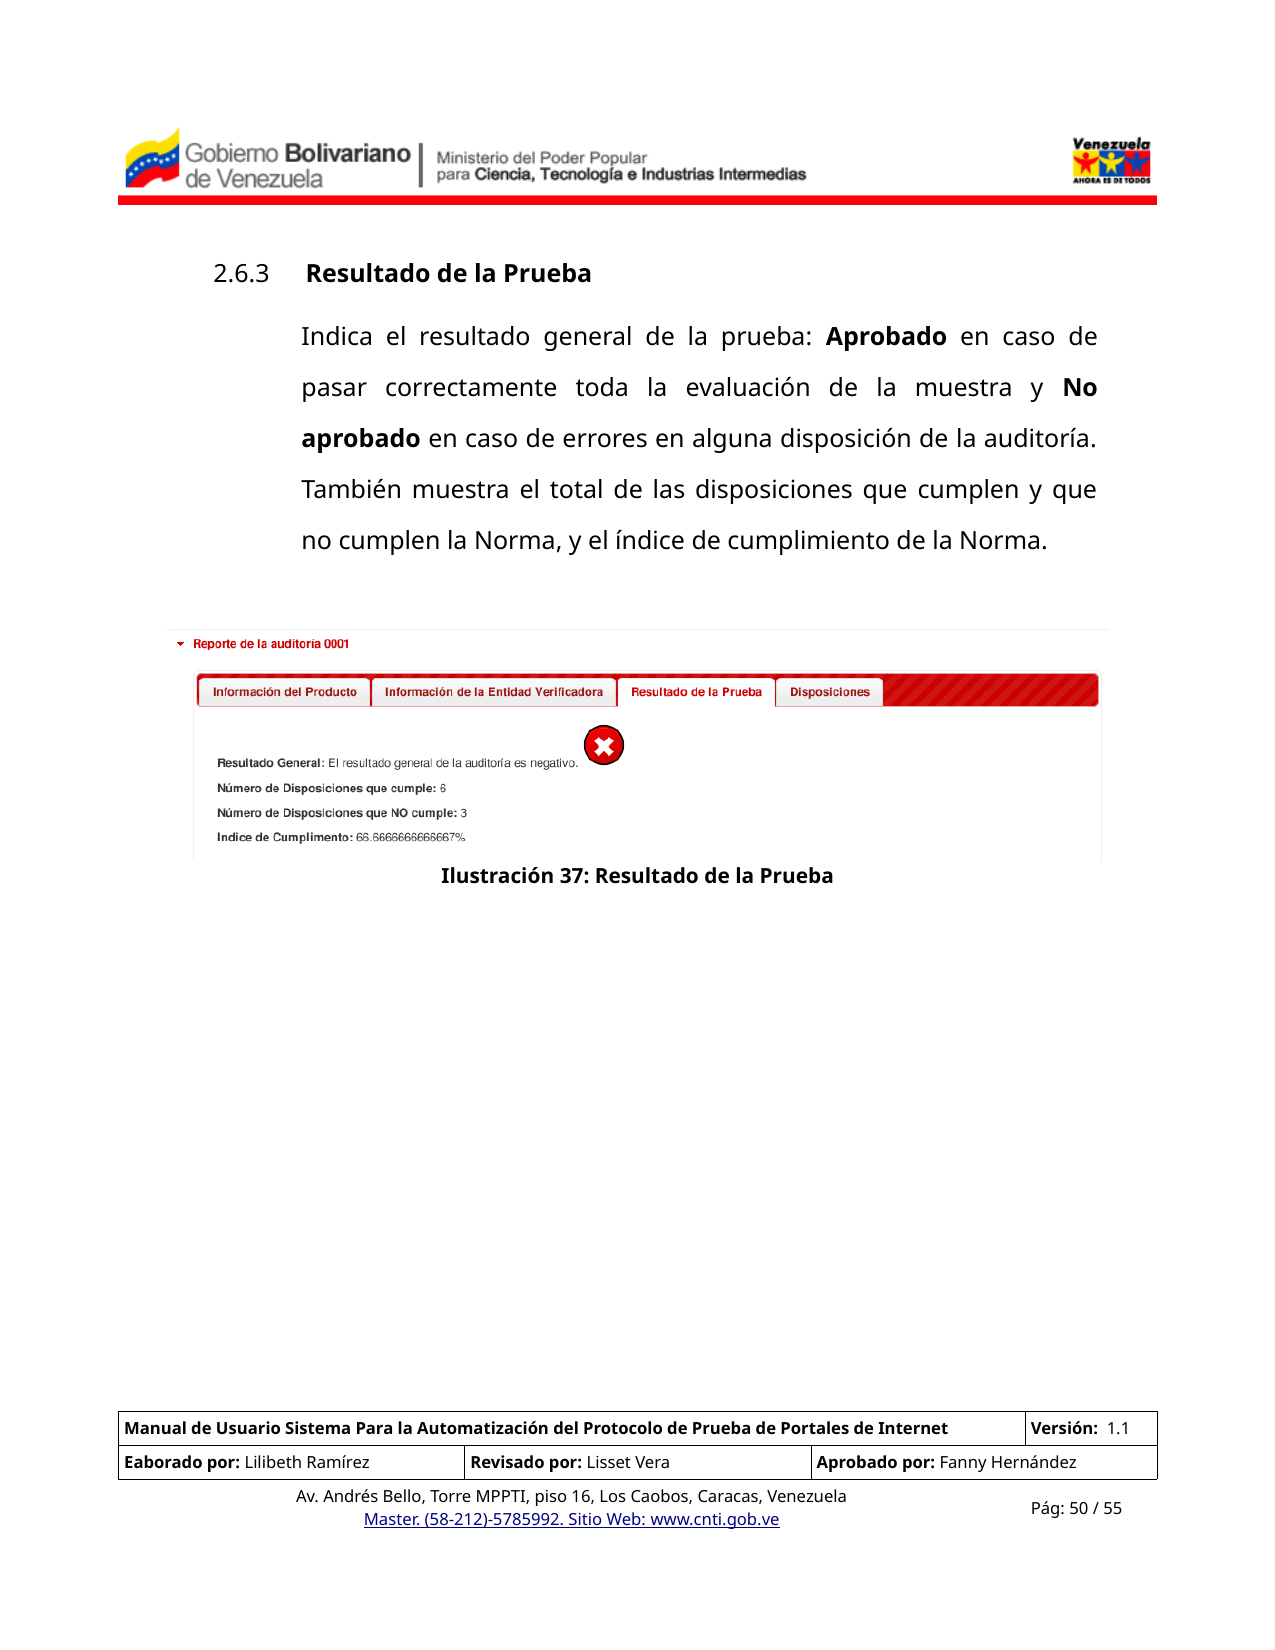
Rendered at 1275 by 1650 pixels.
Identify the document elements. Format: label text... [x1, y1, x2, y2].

picture [167, 629, 1109, 861]
picture [118, 119, 1157, 205]
subtitle Resultado de la Prueba [118, 255, 1157, 289]
text Ilustración 37: Resultado de la Prueba [157, 637, 1118, 889]
text Indica el resultado general de la prueba: Aprobado en caso de pasar correctamente toda la evaluación de la muestra y No aprobado en caso de errores en alguna disposición de la auditoría. También muestra el total de las disposiciones que cumplen y que no cumplen la Norma, y el índice de cumplimiento de la Norma. [301, 318, 1098, 556]
